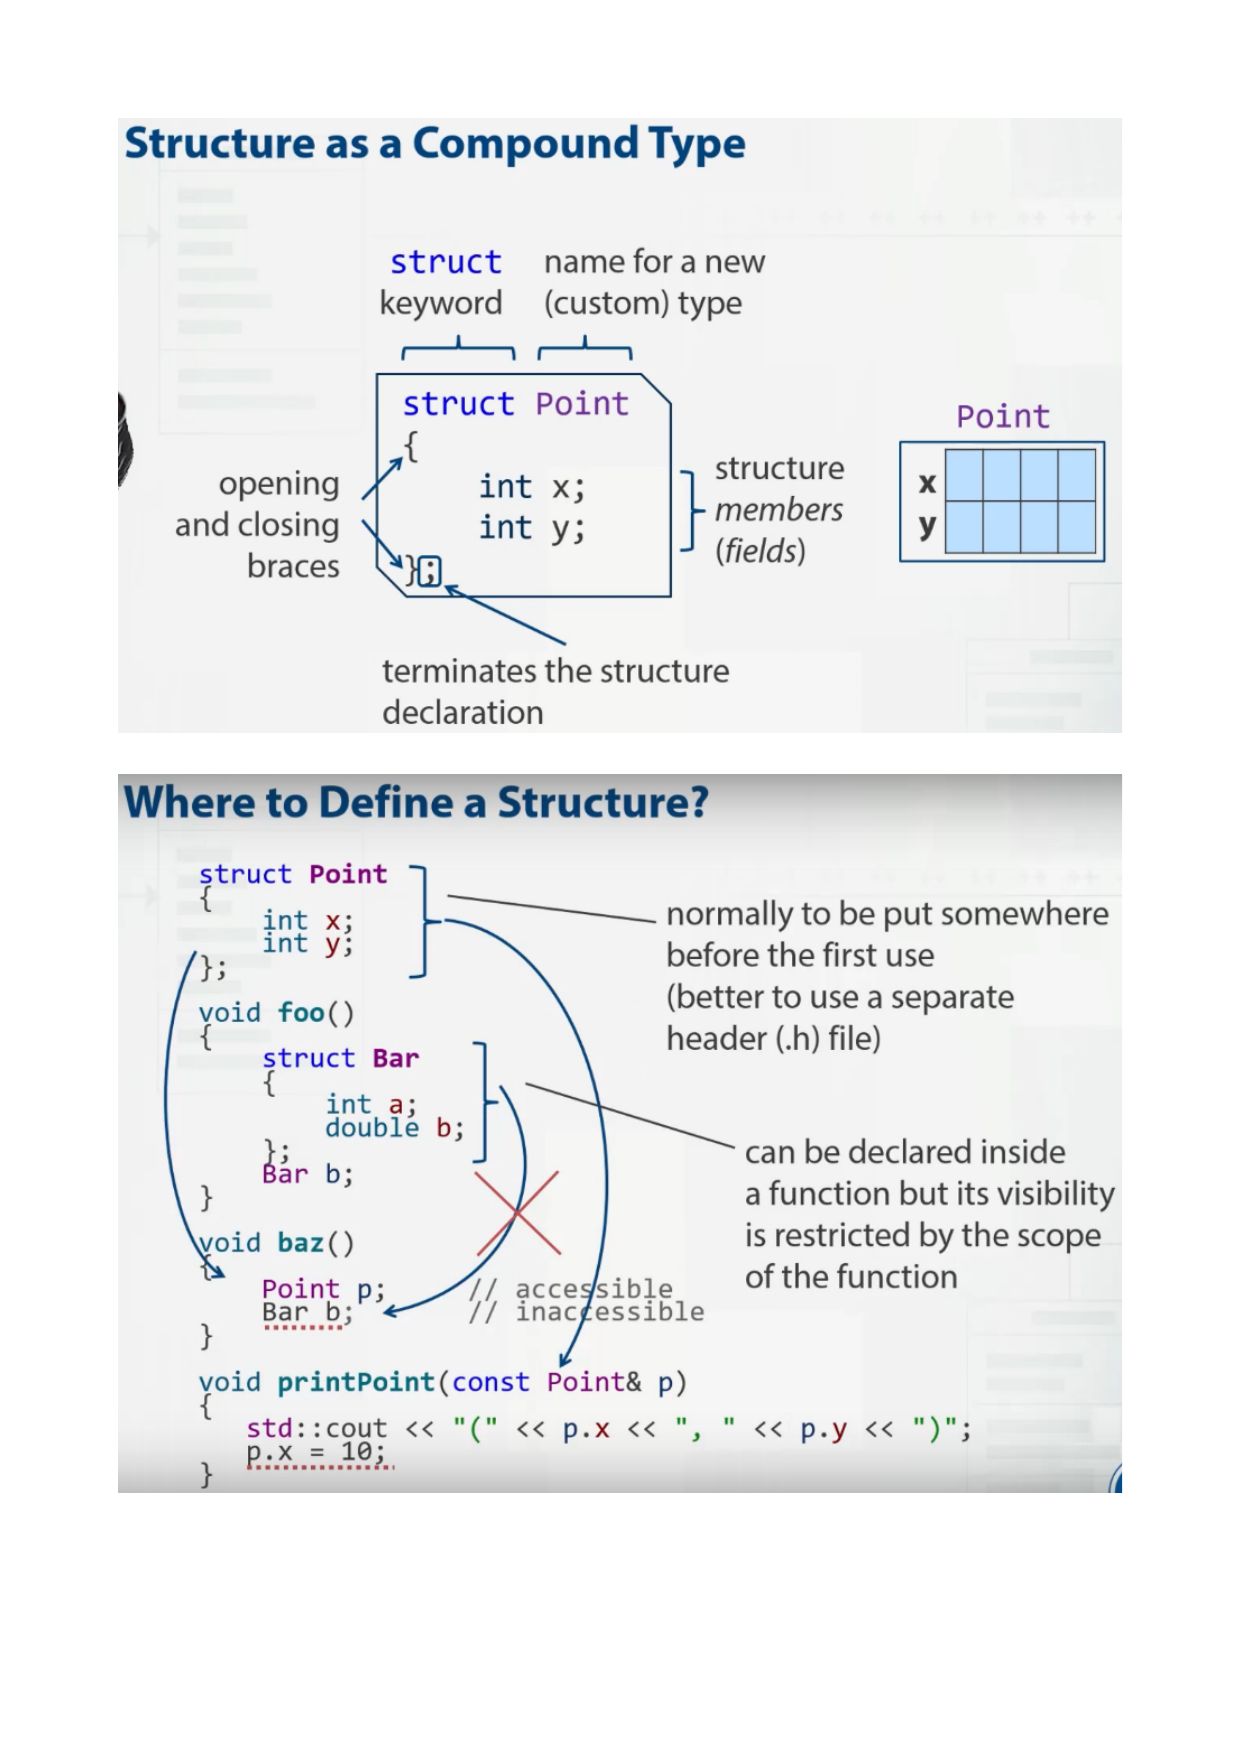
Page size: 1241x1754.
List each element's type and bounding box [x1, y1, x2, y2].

picture [118, 118, 1123, 733]
picture [118, 774, 1123, 1493]
